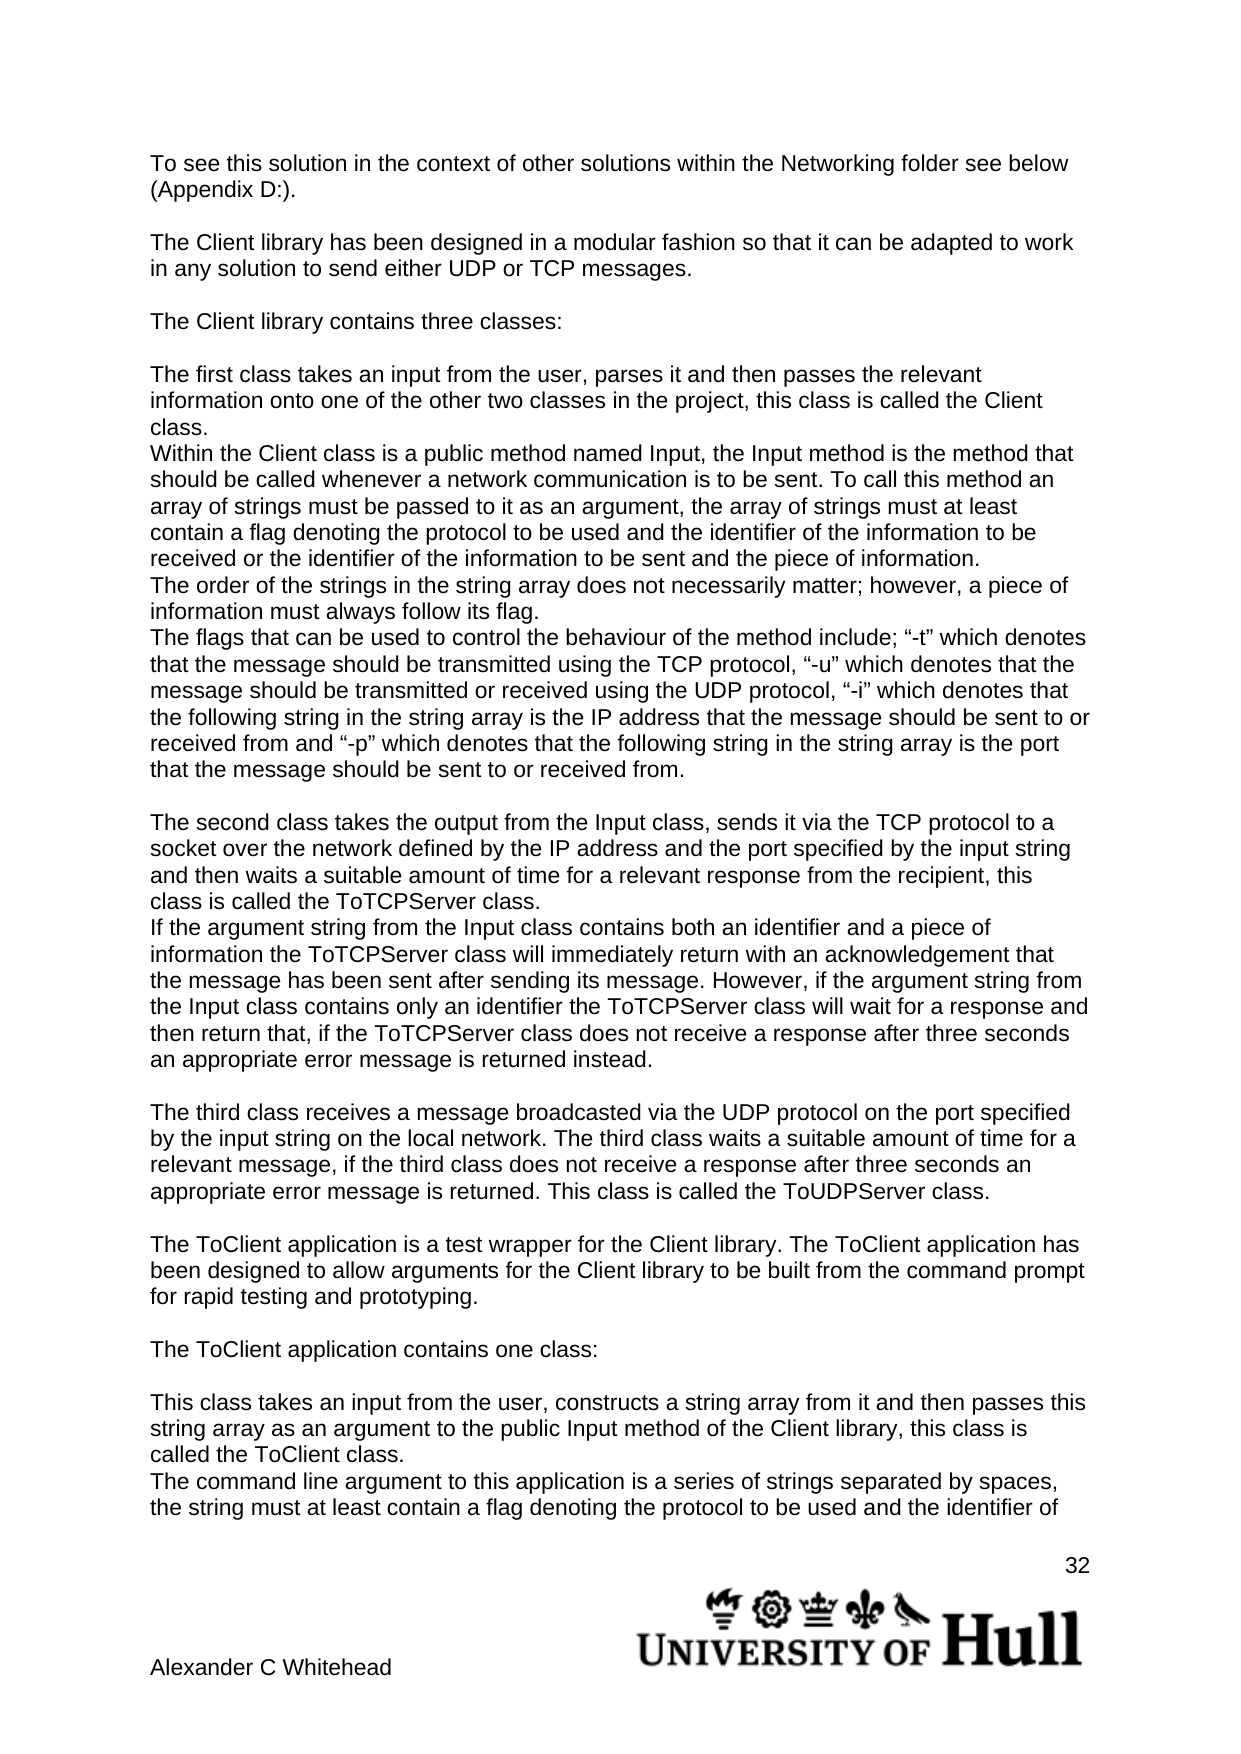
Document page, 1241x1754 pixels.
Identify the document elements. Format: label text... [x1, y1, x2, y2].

text To see this solution in the context of other solutions within the Networking folder see below (Appendix D:). [150, 150, 1090, 203]
text The first class takes an input from the user, parses it and then passes the relevant information onto one of the other two classes in the project, this class is called the Client class. [150, 361, 1090, 440]
text The Client library has been designed in a modular fashion so that it can be adapted to work in any solution to send either UDP or TCP messages. [150, 229, 1090, 282]
text The ToClient application contains one class: [150, 1336, 1090, 1362]
text The order of the strings in the string array does not necessarily matter; however, a piece of information must always follow its flag. [150, 572, 1090, 624]
text The flags that can be used to control the behaviour of the method include; “-t” which denotes that the message should be transmitted using the TCP protocol, “-u” which denotes that the message should be transmitted or received using the UDP protocol, “-i” which denotes that the following string in the string array is the IP address that the message should be sent to or received from and “-p” which denotes that the following string in the string array is the port that the message should be sent to or received from. [150, 624, 1090, 782]
text This class takes an input from the user, constructs a string array from it and then passes this string array as an argument to the public Input method of the Client library, this class is called the ToClient class. [150, 1389, 1090, 1468]
text The third class receives a message broadcasted via the UDP protocol on the port specified by the input string on the local network. The third class waits a suitable amount of time for a relevant message, if the third class does not receive a response after three seconds an appropriate error message is returned. This class is called the ToUDPServer class. [150, 1099, 1090, 1204]
text The second class takes the output from the Input class, sends it via the TCP protocol to a socket over the network defined by the IP address and the port specified by the input string and then waits a suitable amount of time for a relevant response from the recipient, this class is called the ToTCPServer class. [150, 809, 1090, 914]
text Within the Client class is a public method named Input, the Input method is the method that should be called whenever a network communication is to be sent. To call this method an array of strings must be passed to it as an argument, the array of strings must at least contain a flag denoting the protocol to be used and the identifier of the information to be received or the identifier of the information to be sent and the piece of information. [150, 440, 1090, 572]
picture [630, 1578, 1091, 1676]
text If the argument string from the Input class contains both an identifier and a piece of information the ToTCPServer class will immediately return with an acknowledgement that the message has been sent after sending its message. However, if the argument string from the Input class contains only an identifier the ToTCPServer class will wait for a response and then return that, if the ToTCPServer class does not receive a response after three seconds an appropriate error message is returned instead. [150, 914, 1090, 1072]
text The ToClient application is a test wrapper for the Client library. The ToClient application has been designed to allow arguments for the Client library to be built from the command prompt for rapid testing and prototyping. [150, 1231, 1090, 1309]
text The Client library contains three classes: [150, 308, 1090, 334]
text The command line argument to this application is a series of strings separated by spaces, the string must at least contain a flag denoting the protocol to be used and the identifier of [150, 1468, 1090, 1520]
